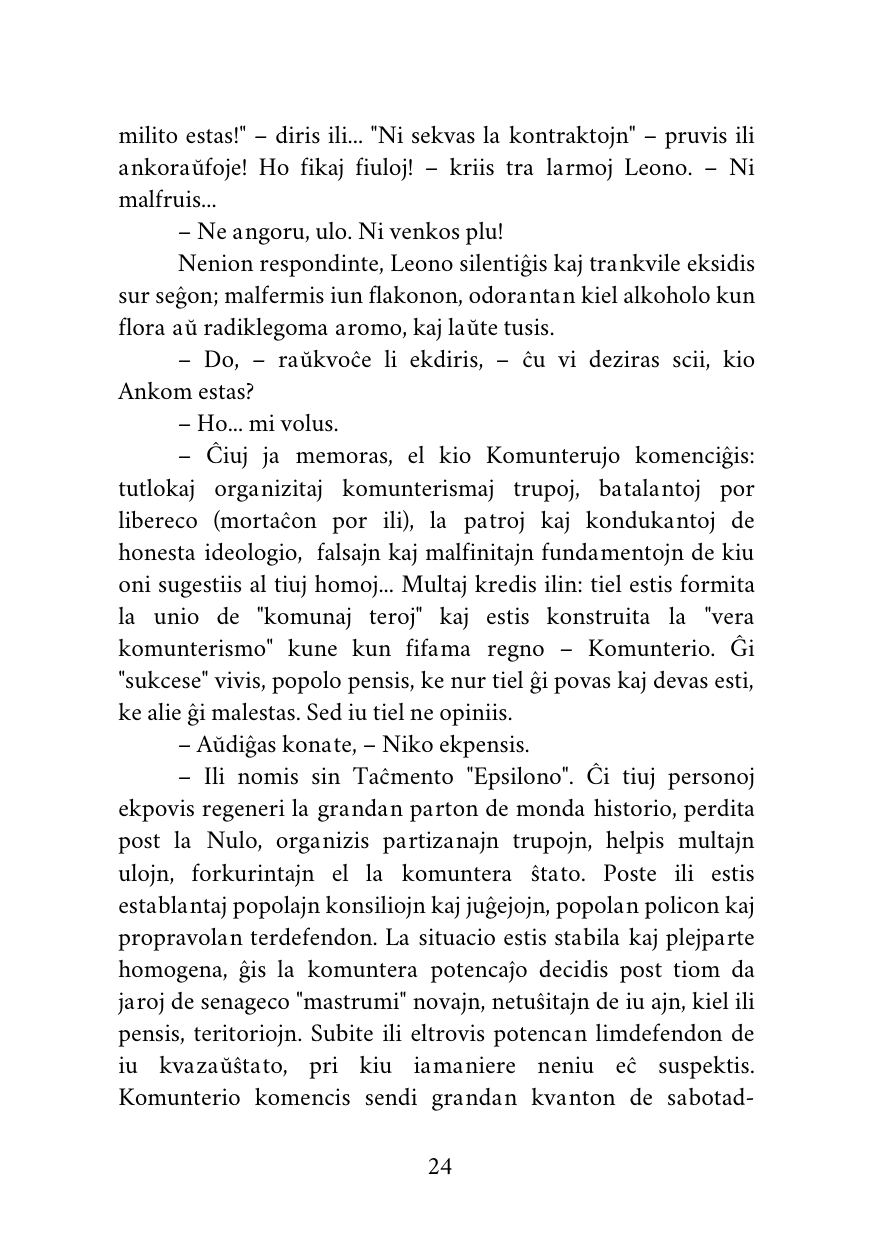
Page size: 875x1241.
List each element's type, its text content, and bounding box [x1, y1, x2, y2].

text – Ĉiuj ja memoras, el kio Komunterujo komenciĝis: tutlokaj organizitaj komunterismaj trupoj, batalantoj por libereco (mortaĉon por ili), la patroj kaj kondukantoj de honesta ideologio, falsajn kaj malfinitajn fundamentojn de kiu oni sugestiis al tiuj homoj... Multaj kredis ilin: tiel estis formita la unio de "komunaj teroj" kaj estis konstruita la "vera komunterismo" kune kun fifama regno – Komunterio. Ĝi "sukcese" vivis, popolo pensis, ke nur tiel ĝi povas kaj devas esti, ke alie ĝi malestas. Sed iu tiel ne opiniis. [118, 439, 756, 728]
text – Aŭdiĝas konate, – Niko ekpensis. [118, 728, 756, 760]
text – Do, – raŭkvoĉe li ekdiris, – ĉu vi deziras scii, kio Ankom estas? [118, 343, 756, 407]
text – Ho... mi volus. [118, 407, 756, 439]
text – Ne angoru, ulo. Ni venkos plu! [118, 214, 756, 246]
text Nenion respondinte, Leono silentiĝis kaj trankvile eksidis sur seĝon; malfermis iun flakonon, odorantan kiel alkoholo kun flora aŭ radiklegoma aromo, kaj laŭte tusis. [118, 246, 756, 343]
text – Ili nomis sin Taĉmento "Epsilono". Ĉi tiuj personoj ekpovis regeneri la grandan parton de monda historio, perdita post la Nulo, organizis partizanajn trupojn, helpis multajn ulojn, forkurintajn el la komuntera ŝtato. Poste ili estis establantaj popolajn konsiliojn kaj juĝejojn, popolan policon kaj propravolan terdefendon. La situacio estis stabila kaj plejparte homogena, ĝis la komuntera potencaĵo decidis post tiom da jaroj de senageco "mastrumi" novajn, netuŝitajn de iu ajn, kiel ili pensis, teritoriojn. Subite ili eltrovis potencan limdefendon de iu kvazaŭŝtato, pri kiu iamaniere neniu eĉ suspektis. Komunterio komencis sendi grandan kvanton de sabotad- [118, 760, 756, 1113]
text milito estas!" – diris ili... "Ni sekvas la kontraktojn" – pruvis ili ankoraŭfoje! Ho fikaj fiuloj! – kriis tra larmoj Leono. – Ni malfruis... [118, 118, 756, 214]
